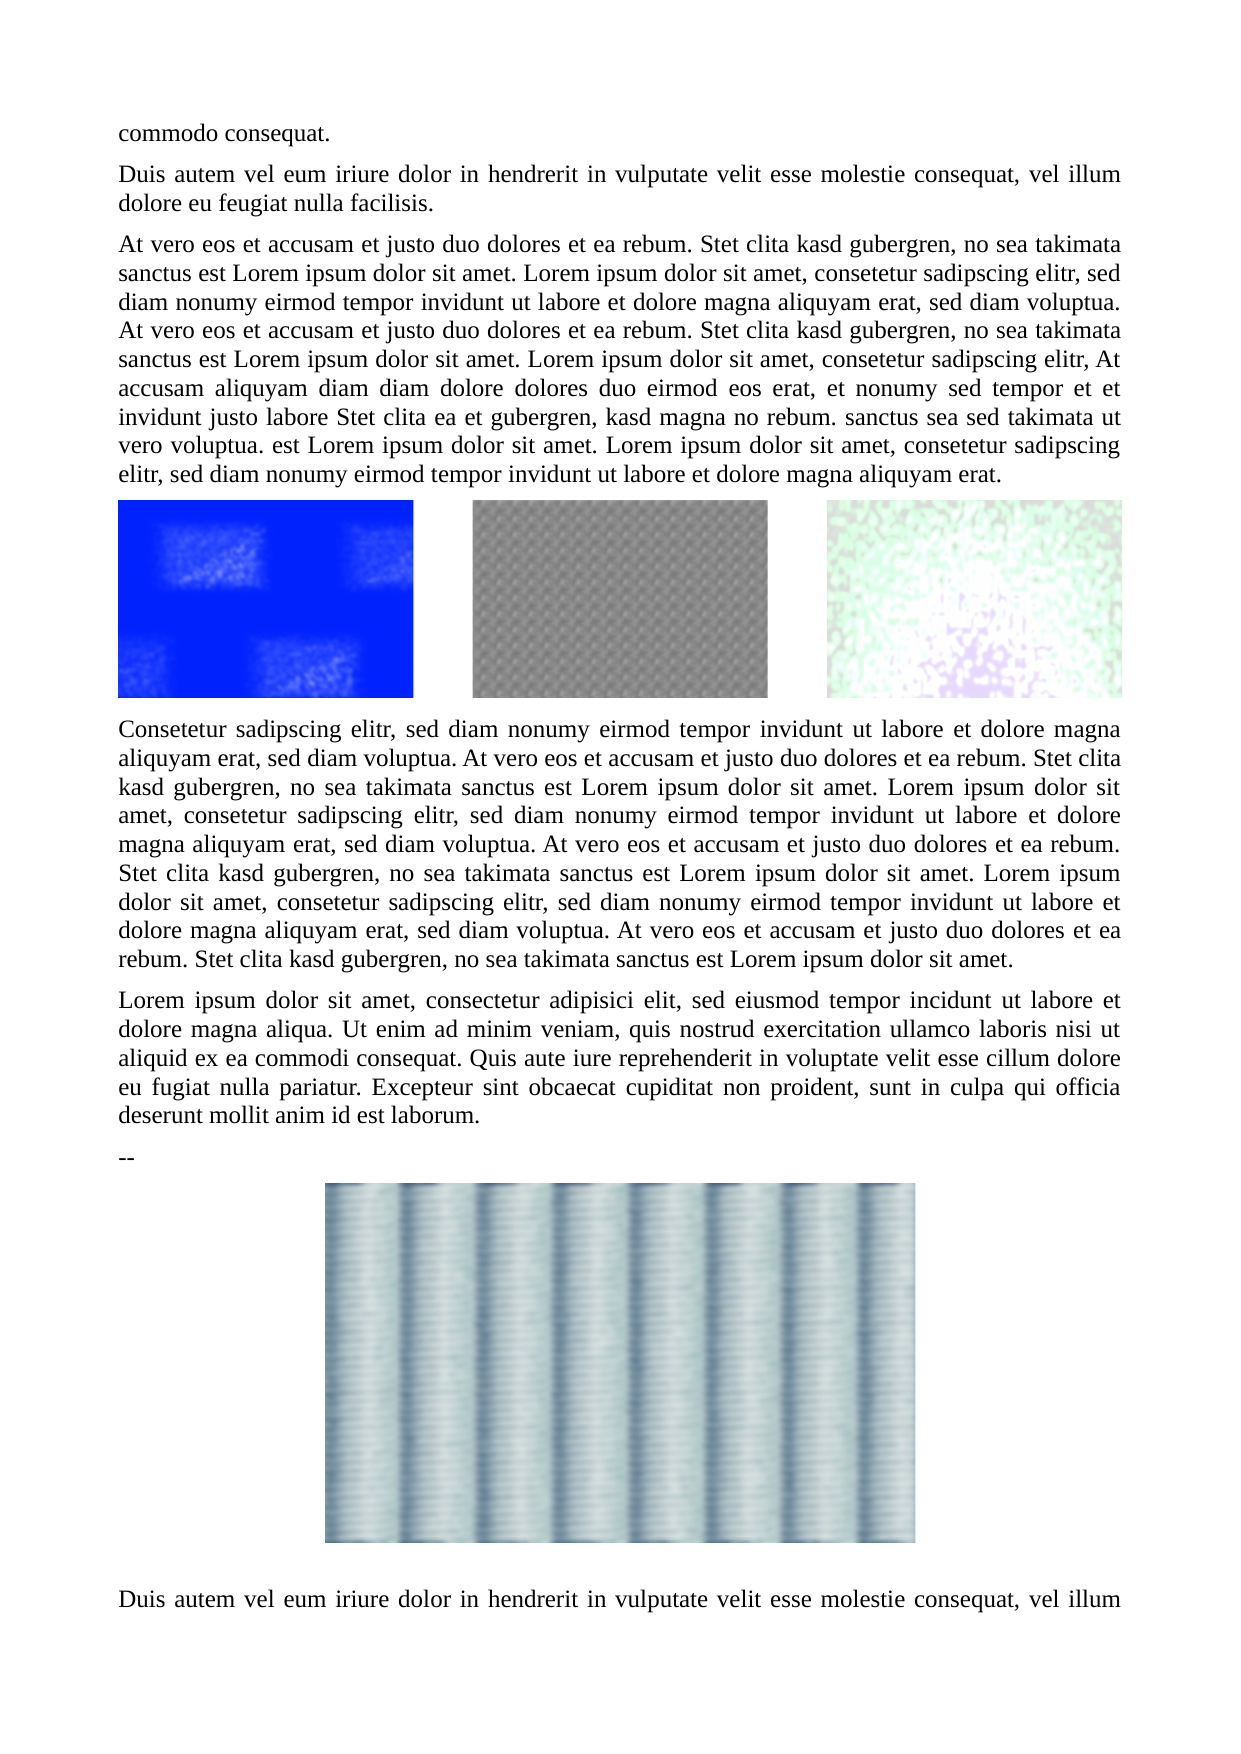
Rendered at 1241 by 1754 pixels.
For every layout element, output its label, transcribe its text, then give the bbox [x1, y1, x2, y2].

text At vero eos et accusam et justo duo dolores et ea rebum. Stet clita kasd gubergren, no sea takimata sanctus est Lorem ipsum dolor sit amet. Lorem ipsum dolor sit amet, consetetur sadipscing elitr, sed diam nonumy eirmod tempor invidunt ut labore et dolore magna aliquyam erat, sed diam voluptua. At vero eos et accusam et justo duo dolores et ea rebum. Stet clita kasd gubergren, no sea takimata sanctus est Lorem ipsum dolor sit amet. Lorem ipsum dolor sit amet, consetetur sadipscing elitr, At accusam aliquyam diam diam dolore dolores duo eirmod eos erat, et nonumy sed tempor et et invidunt justo labore Stet clita ea et gubergren, kasd magna no rebum. sanctus sea sed takimata ut vero voluptua. est Lorem ipsum dolor sit amet. Lorem ipsum dolor sit amet, consetetur sadipscing elitr, sed diam nonumy eirmod tempor invidunt ut labore et dolore magna aliquyam erat. [118, 229, 1122, 488]
text -- [118, 1142, 1122, 1171]
picture [118, 500, 414, 698]
text Lorem ipsum dolor sit amet, consectetur adipisici elit, sed eiusmod tempor incidunt ut labore et dolore magna aliqua. Ut enim ad minim veniam, quis nostrud exercitation ullamco laboris nisi ut aliquid ex ea commodi consequat. Quis aute iure reprehenderit in voluptate velit esse cillum dolore eu fugiat nulla pariatur. Excepteur sint obcaecat cupiditat non proident, sunt in culpa qui officia deserunt mollit anim id est laborum. [118, 986, 1122, 1129]
text Duis autem vel eum iriure dolor in hendrerit in vulputate velit esse molestie consequat, vel illum dolore eu feugiat nulla facilisis. [118, 159, 1122, 217]
picture [325, 1183, 916, 1543]
text Duis autem vel eum iriure dolor in hendrerit in vulputate velit esse molestie consequat, vel illum [118, 1584, 1122, 1613]
text Consetetur sadipscing elitr, sed diam nonumy eirmod tempor invidunt ut labore et dolore magna aliquyam erat, sed diam voluptua. At vero eos et accusam et justo duo dolores et ea rebum. Stet clita kasd gubergren, no sea takimata sanctus est Lorem ipsum dolor sit amet. Lorem ipsum dolor sit amet, consetetur sadipscing elitr, sed diam nonumy eirmod tempor invidunt ut labore et dolore magna aliquyam erat, sed diam voluptua. At vero eos et accusam et justo duo dolores et ea rebum. Stet clita kasd gubergren, no sea takimata sanctus est Lorem ipsum dolor sit amet. Lorem ipsum dolor sit amet, consetetur sadipscing elitr, sed diam nonumy eirmod tempor invidunt ut labore et dolore magna aliquyam erat, sed diam voluptua. At vero eos et accusam et justo duo dolores et ea rebum. Stet clita kasd gubergren, no sea takimata sanctus est Lorem ipsum dolor sit amet. [118, 542, 1122, 973]
text commodo consequat. [118, 118, 1122, 147]
